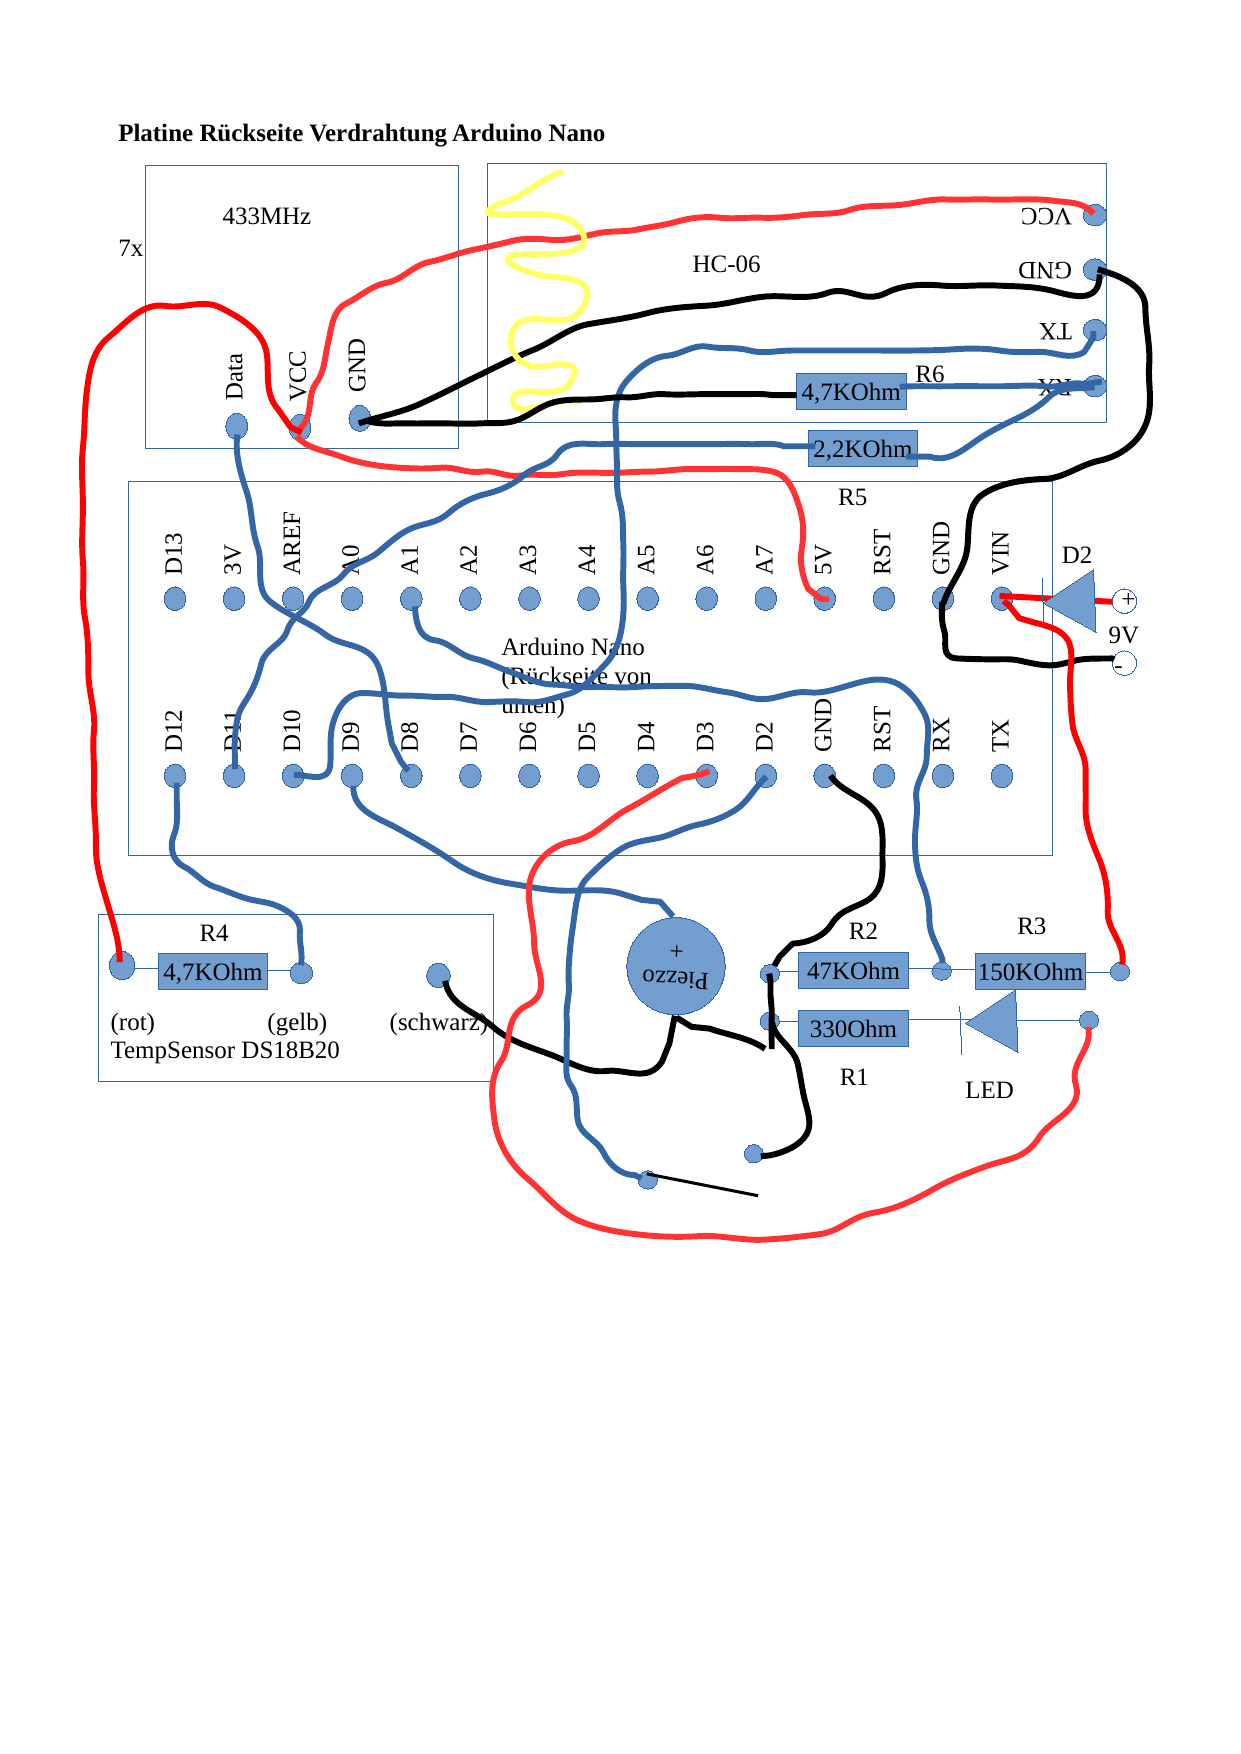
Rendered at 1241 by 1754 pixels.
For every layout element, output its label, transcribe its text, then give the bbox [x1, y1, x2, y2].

text [1107, 233, 1122, 262]
text [459, 251, 487, 262]
text [488, 233, 579, 243]
text Platine Rückseite Verdrahtung Arduino Nano [118, 118, 1122, 147]
text [459, 233, 487, 250]
text 7x [118, 233, 145, 262]
text [488, 241, 580, 262]
text [146, 233, 458, 262]
text [512, 233, 1106, 262]
